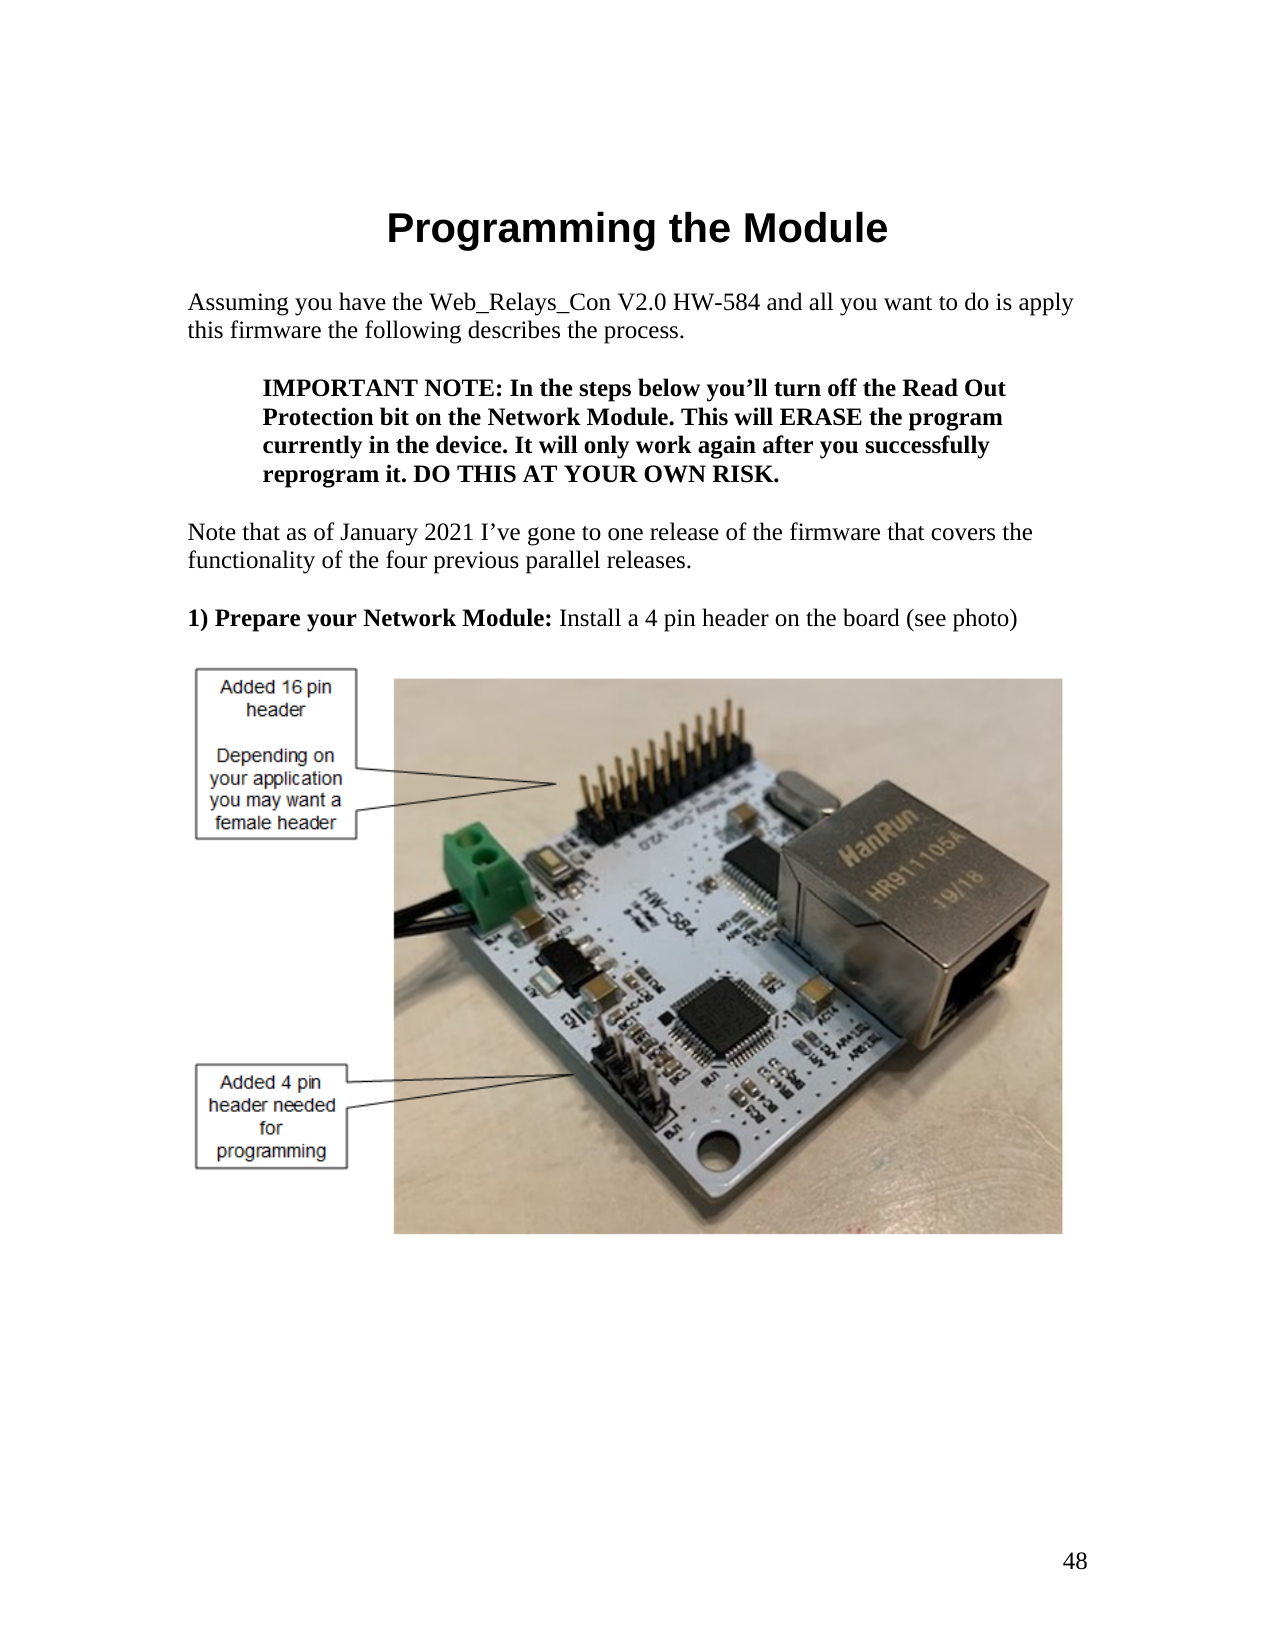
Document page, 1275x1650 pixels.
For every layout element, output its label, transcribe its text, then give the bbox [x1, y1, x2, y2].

text Assuming you have the Web_Relays_Con V2.0 HW-584 and all you want to do is apply this firmware the following describes the process. [187, 287, 1087, 344]
subtitle Programming the Module [187, 204, 1087, 252]
text 1) Prepare your Network Module: Install a 4 pin header on the board (see photo) [187, 603, 1087, 632]
picture [187, 660, 1072, 1245]
text IMPORTANT NOTE: In the steps below you’ll turn off the Read Out Protection bit on the Network Module. This will ERASE the program currently in the device. It will only work again after you successfully reprogram it. DO THIS AT YOUR OWN RISK. [262, 373, 1087, 488]
text Note that as of January 2021 I’ve gone to one release of the firmware that covers the functionality of the four previous parallel releases. [187, 517, 1087, 574]
